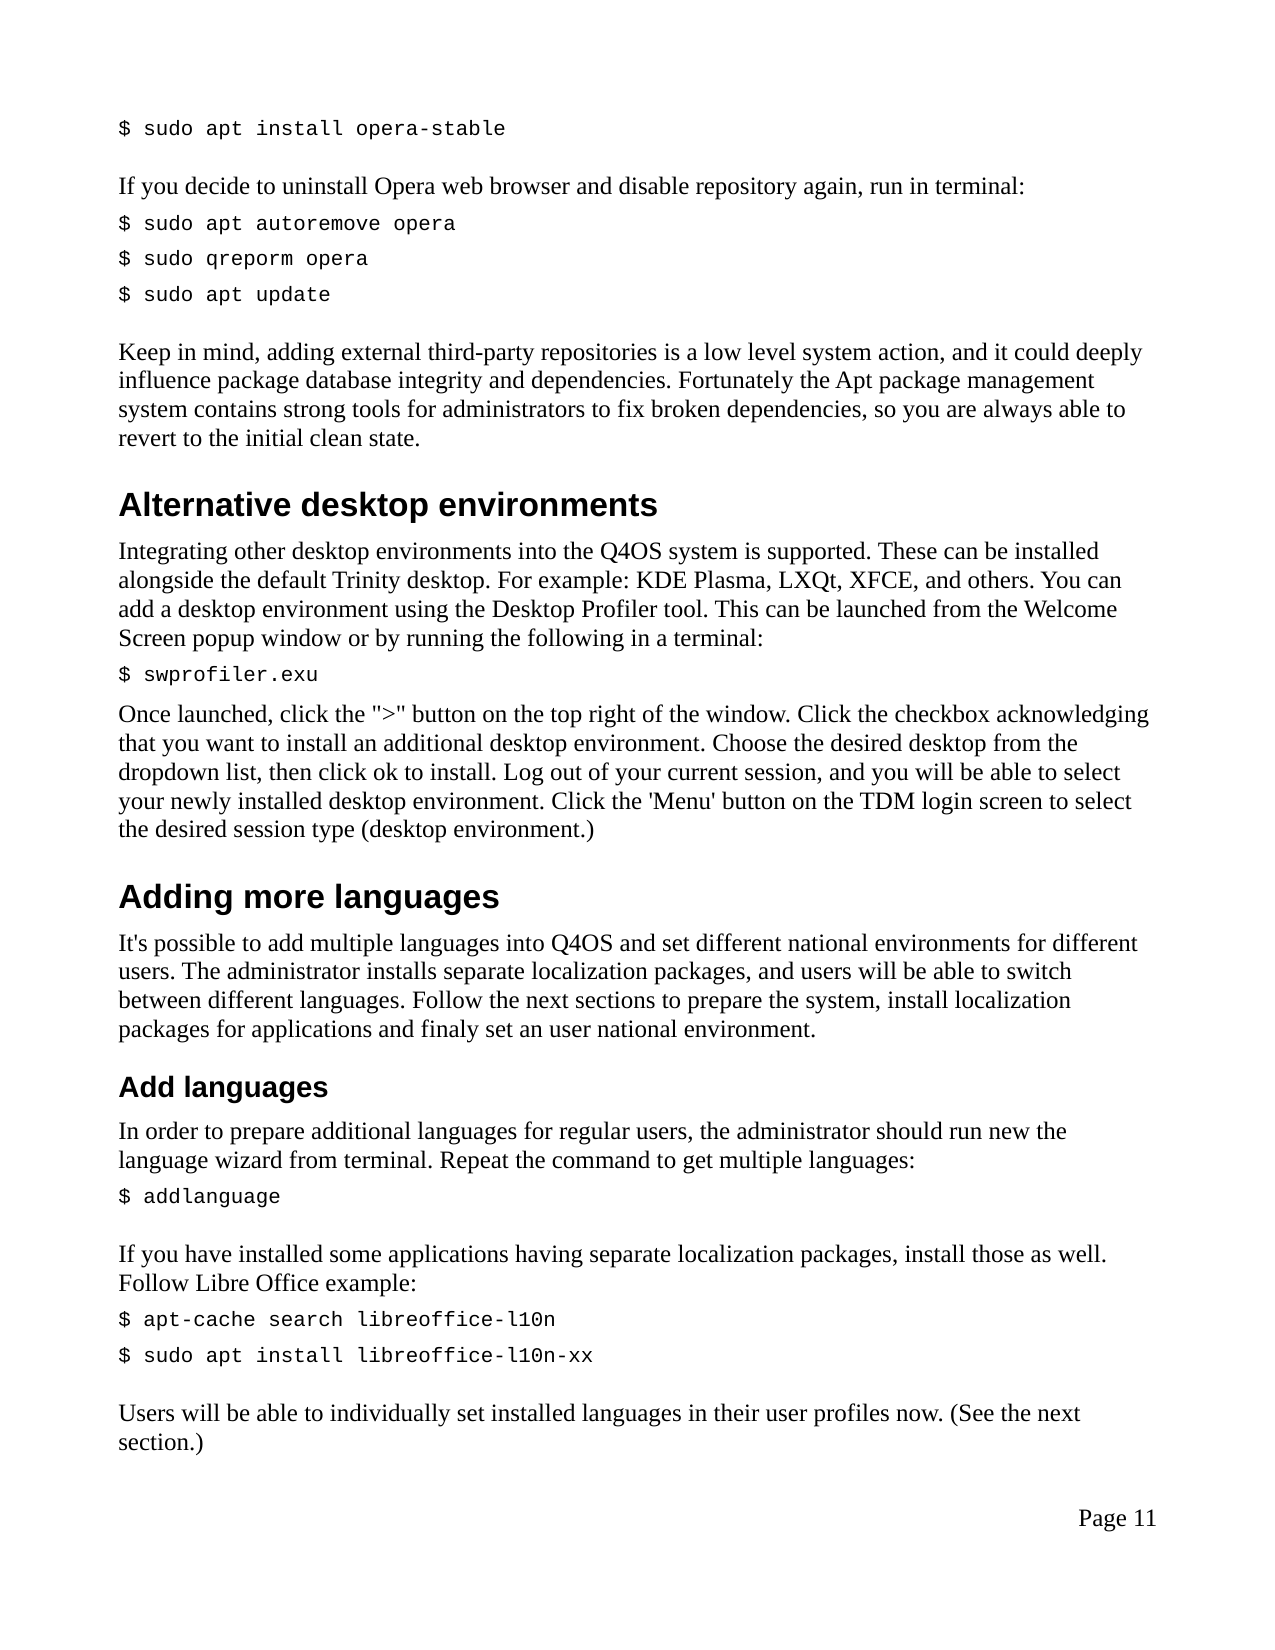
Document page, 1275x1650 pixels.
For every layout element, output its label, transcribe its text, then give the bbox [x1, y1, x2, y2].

text If you have installed some applications having separate localization packages, install those as well. Follow Libre Office example: [118, 1239, 1157, 1297]
text Users will be able to individually set installed languages in their user profiles now. (See the next section.) [118, 1398, 1157, 1455]
text Once launched, click the ">" button on the top right of the window. Click the checkbox acknowledging that you want to install an additional desktop environment. Choose the desired desktop from the dropdown list, then click ok to install. Log out of your current session, and you will be able to select your newly installed desktop environment. Click the 'Menu' button on the TDM login screen to select the desired session type (desktop environment.) [118, 699, 1157, 843]
subtitle Add languages [118, 1070, 1157, 1103]
text $ sudo apt install libreoffice-l10n-xx [118, 1345, 1157, 1368]
subtitle Adding more languages [118, 877, 1157, 915]
subtitle Alternative desktop environments [118, 485, 1157, 524]
text Integrating other desktop environments into the Q4OS system is supported. These can be installed alongside the default Trinity desktop. For example: KDE Plasma, LXQt, XFCE, and others. You can add a desktop environment using the Desktop Profiler tool. This can be launched from the Welcome Screen popup window or by running the following in a terminal: [118, 536, 1157, 651]
text $ sudo apt update [118, 284, 1157, 307]
text If you decide to uninstall Opera web browser and disable repository again, run in terminal: [118, 171, 1157, 200]
text $ sudo qreporm opera [118, 248, 1157, 272]
text It's possible to add multiple languages into Q4OS and set different national environments for different users. The administrator installs separate localization packages, and users will be able to switch between different languages. Follow the next sections to prepare the system, install localization packages for applications and finaly set an user national environment. [118, 928, 1157, 1043]
text In order to prepare additional languages for regular users, the administrator should run new the language wizard from terminal. Repeat the command to get multiple languages: [118, 1116, 1157, 1173]
text $ sudo apt autoremove opera [118, 212, 1157, 236]
text $ addlanguage [118, 1186, 1157, 1210]
text $ sudo apt install opera-stable [118, 118, 1157, 142]
text $ swprofiler.exu [118, 664, 1157, 687]
text Keep in mind, adding external third-party repositories is a low level system action, and it could deeply influence package database integrity and dependencies. Fortunately the Apt package management system contains strong tools for administrators to fix broken dependencies, so you are always able to revert to the initial clean state. [118, 337, 1157, 452]
text $ apt-cache search libreoffice-l10n [118, 1309, 1157, 1333]
